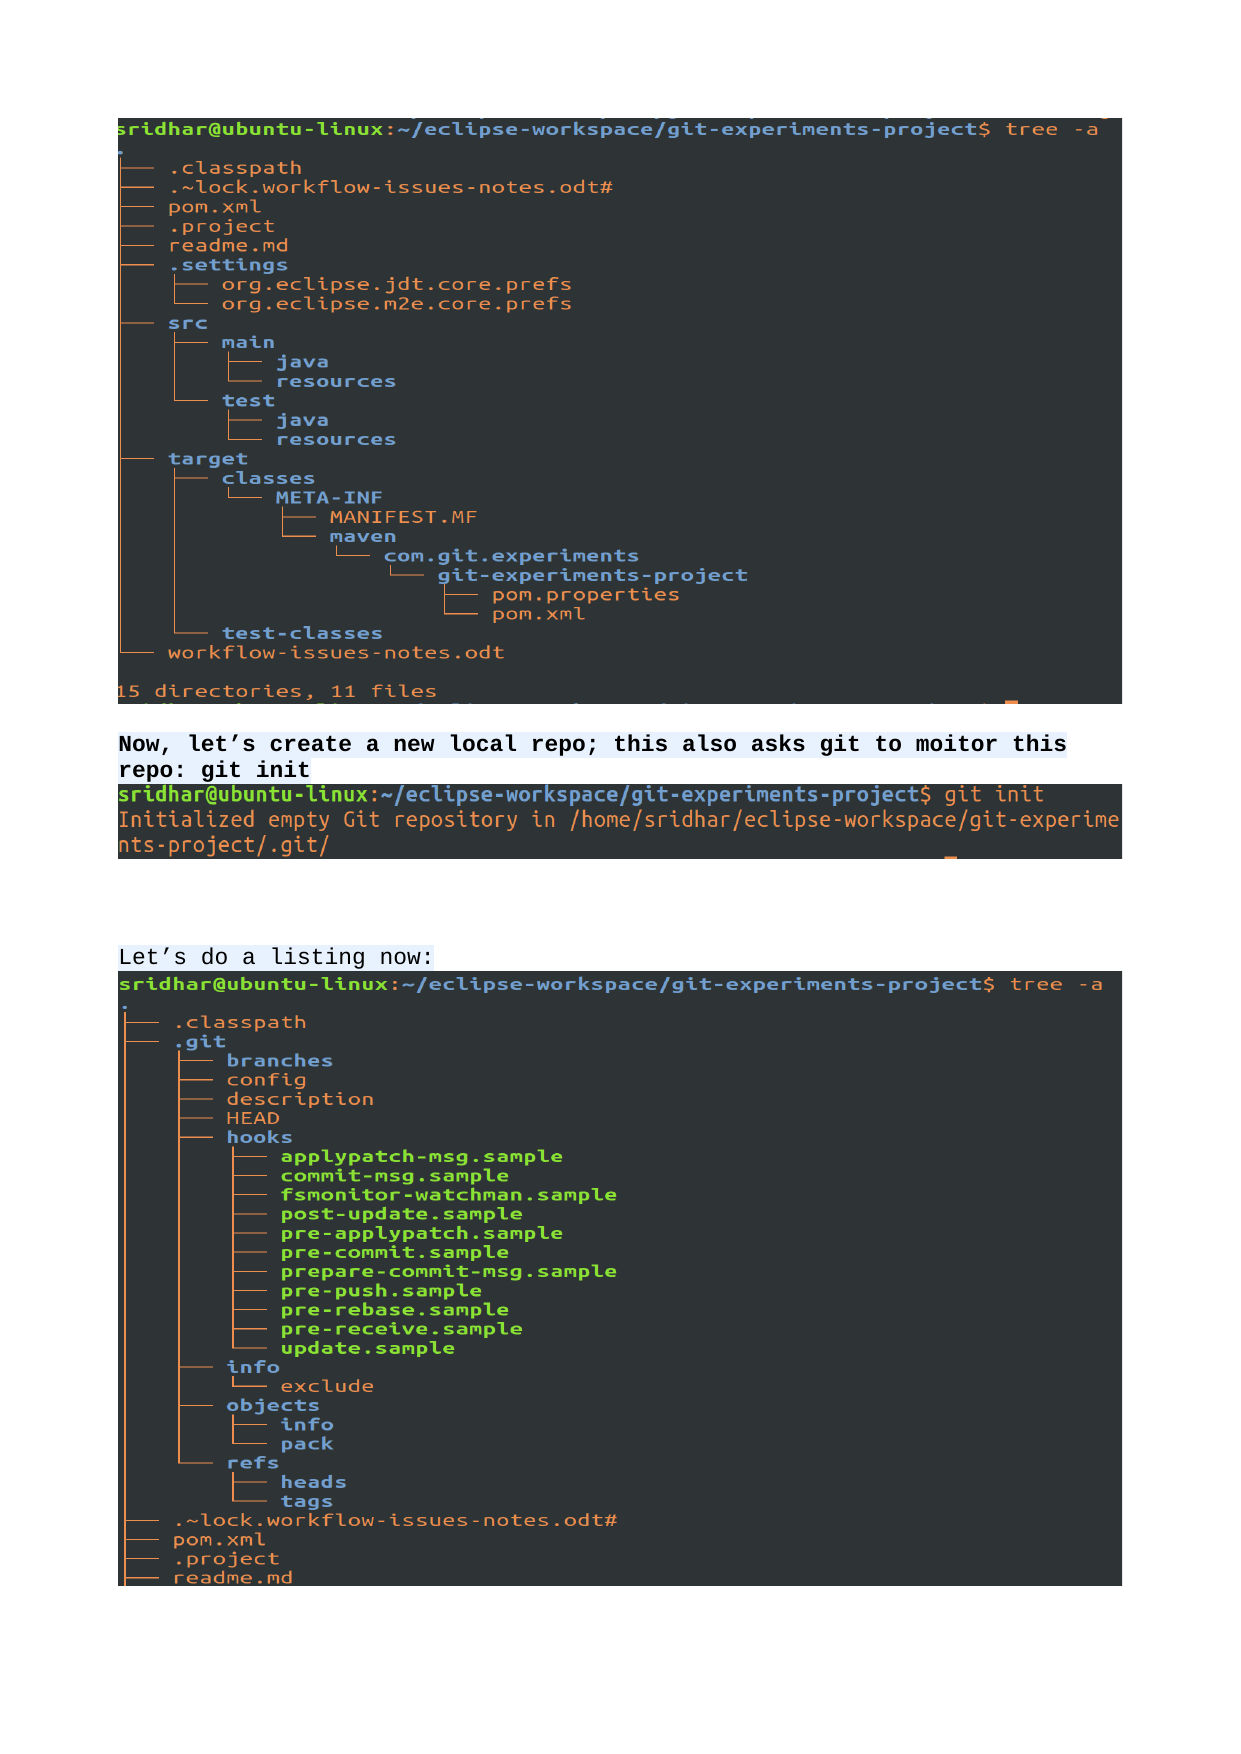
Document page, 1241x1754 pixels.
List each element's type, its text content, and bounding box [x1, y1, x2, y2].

text Let’s do a listing now: [118, 945, 1122, 971]
text Now, let’s create a new local repo; this also asks git to moitor this repo: git init [118, 732, 1122, 784]
picture [118, 971, 1123, 1586]
picture [118, 784, 1123, 859]
picture [118, 118, 1123, 704]
